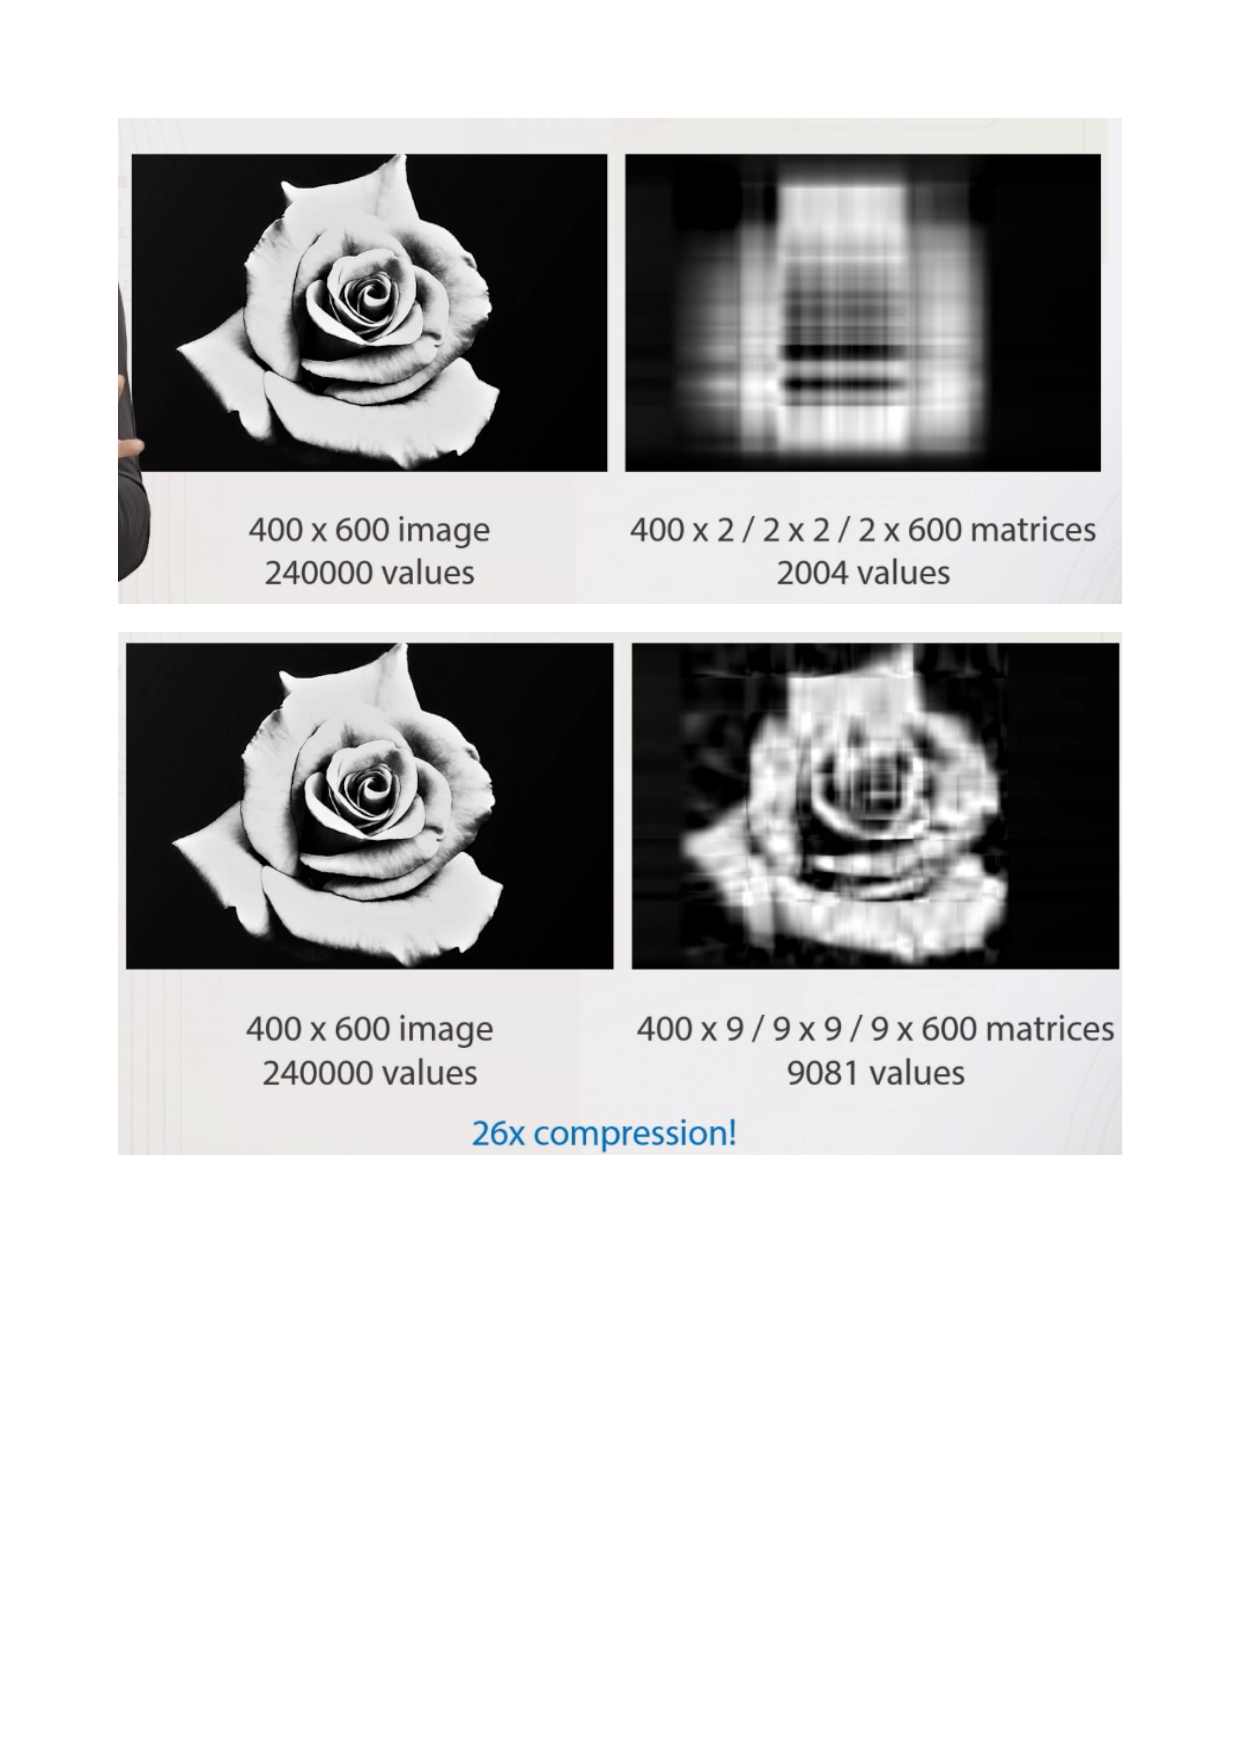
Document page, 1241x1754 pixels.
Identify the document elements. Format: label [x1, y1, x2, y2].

picture [118, 632, 1123, 1155]
picture [118, 118, 1123, 604]
